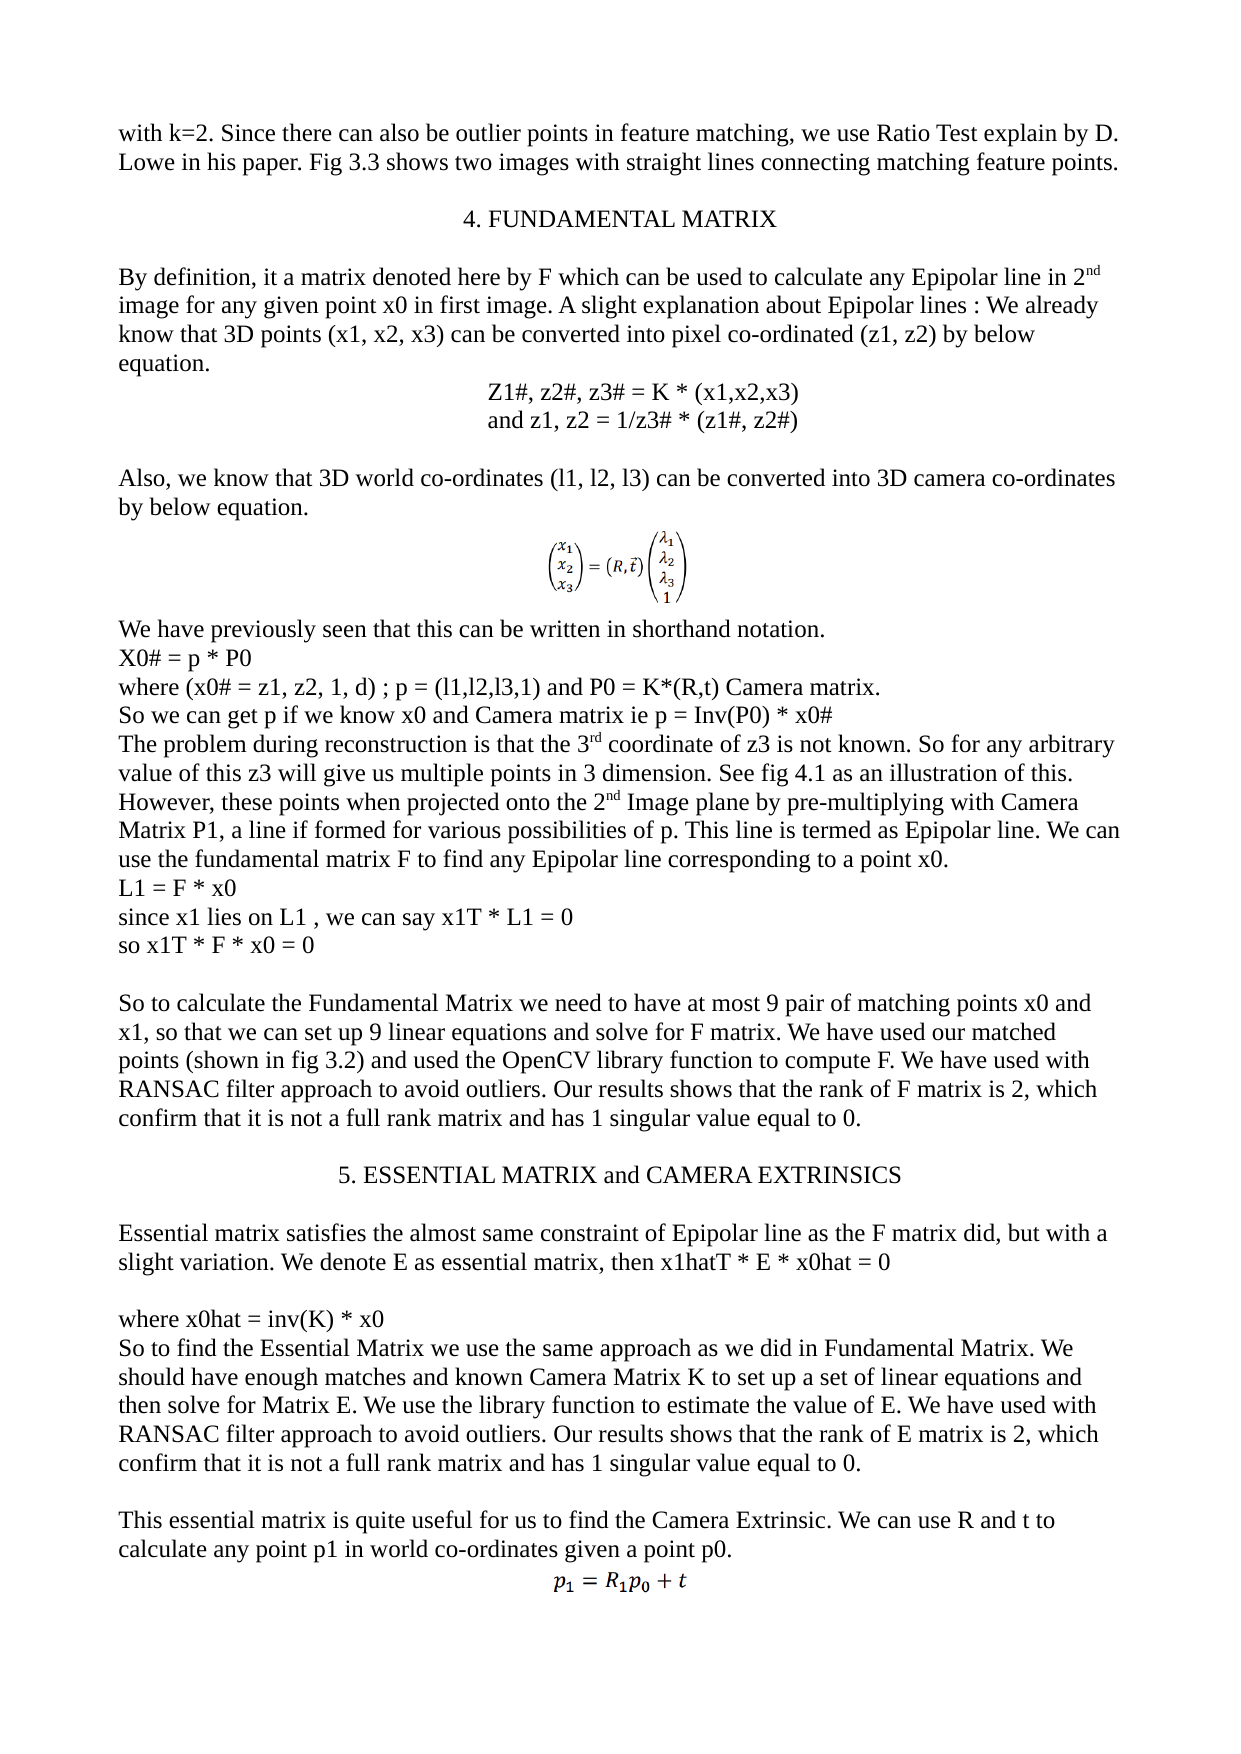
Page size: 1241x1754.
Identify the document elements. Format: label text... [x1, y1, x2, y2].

text We have previously seen that this can be written in shorthand notation. [118, 521, 1122, 643]
text where (x0# = z1, z2, 1, d) ; p = (l1,l2,l3,1) and P0 = K*(R,t) Camera matrix. [118, 672, 1122, 701]
text where x0hat = inv(K) * x0 [118, 1304, 1122, 1333]
picture [547, 1563, 693, 1600]
text since x1 lies on L1 , we can say x1T * L1 = 0 [118, 902, 1122, 931]
text and z1, z2 = 1/z3# * (z1#, z2#) [118, 406, 1122, 434]
text so x1T * F * x0 = 0 [118, 931, 1122, 959]
text 5. ESSENTIAL MATRIX and CAMERA EXTRINSICS [118, 1161, 1122, 1189]
text By definition, it a matrix denoted here by F which can be used to calculate any Epipolar line in 2nd image for any given point x0 in first image. A slight explanation about Epipolar lines : We already know that 3D points (x1, x2, x3) can be converted into pixel co-ordinated (z1, z2) by below equation. [118, 262, 1122, 377]
text The problem during reconstruction is that the 3rd coordinate of z3 is not known. So for any arbitrary value of this z3 will give us multiple points in 3 dimension. See fig 4.1 as an illustration of this. [118, 729, 1122, 787]
text However, these points when projected onto the 2nd Image plane by pre-multiplying with Camera Matrix P1, a line if formed for various possibilities of p. This line is termed as Epipolar line. We can use the fundamental matrix F to find any Epipolar line corresponding to a point x0. [118, 787, 1122, 873]
text 4. FUNDAMENTAL MATRIX [118, 204, 1122, 233]
text L1 = F * x0 [118, 873, 1122, 902]
text So we can get p if we know x0 and Camera matrix ie p = Inv(P0) * x0# [118, 701, 1122, 729]
text Essential matrix satisfies the almost same constraint of Epipolar line as the F matrix did, but with a slight variation. We denote E as essential matrix, then x1hatT * E * x0hat = 0 [118, 1218, 1122, 1276]
text Also, we know that 3D world co-ordinates (l1, l2, l3) can be converted into 3D camera co-ordinates by below equation. [118, 463, 1122, 521]
text So to find the Essential Matrix we use the same approach as we did in Fundamental Matrix. We should have enough matches and known Camera Matrix K to set up a set of linear equations and then solve for Matrix E. We use the library function to estimate the value of E. We have used with RANSAC filter approach to avoid outliers. Our results shows that the rank of E matrix is 2, which confirm that it is not a full rank matrix and has 1 singular value equal to 0. [118, 1333, 1122, 1477]
text with k=2. Since there can also be outlier points in feature matching, we use Ratio Test explain by D. Lowe in his paper. Fig 3.3 shows two images with straight lines connecting matching feature points. [118, 118, 1122, 176]
text So to calculate the Fundamental Matrix we need to have at most 9 pair of matching points x0 and x1, so that we can set up 9 linear equations and solve for F matrix. We have used our matched points (shown in fig 3.2) and used the OpenCV library function to compute F. We have used with RANSAC filter approach to avoid outliers. Our results shows that the rank of F matrix is 2, which confirm that it is not a full rank matrix and has 1 singular value equal to 0. [118, 988, 1122, 1132]
text X0# = p * P0 [118, 643, 1122, 672]
picture [542, 520, 698, 615]
text This essential matrix is quite useful for us to find the Camera Extrinsic. We can use R and t to calculate any point p1 in world co-ordinates given a point p0. [118, 1506, 1122, 1563]
text Z1#, z2#, z3# = K * (x1,x2,x3) [118, 377, 1122, 406]
